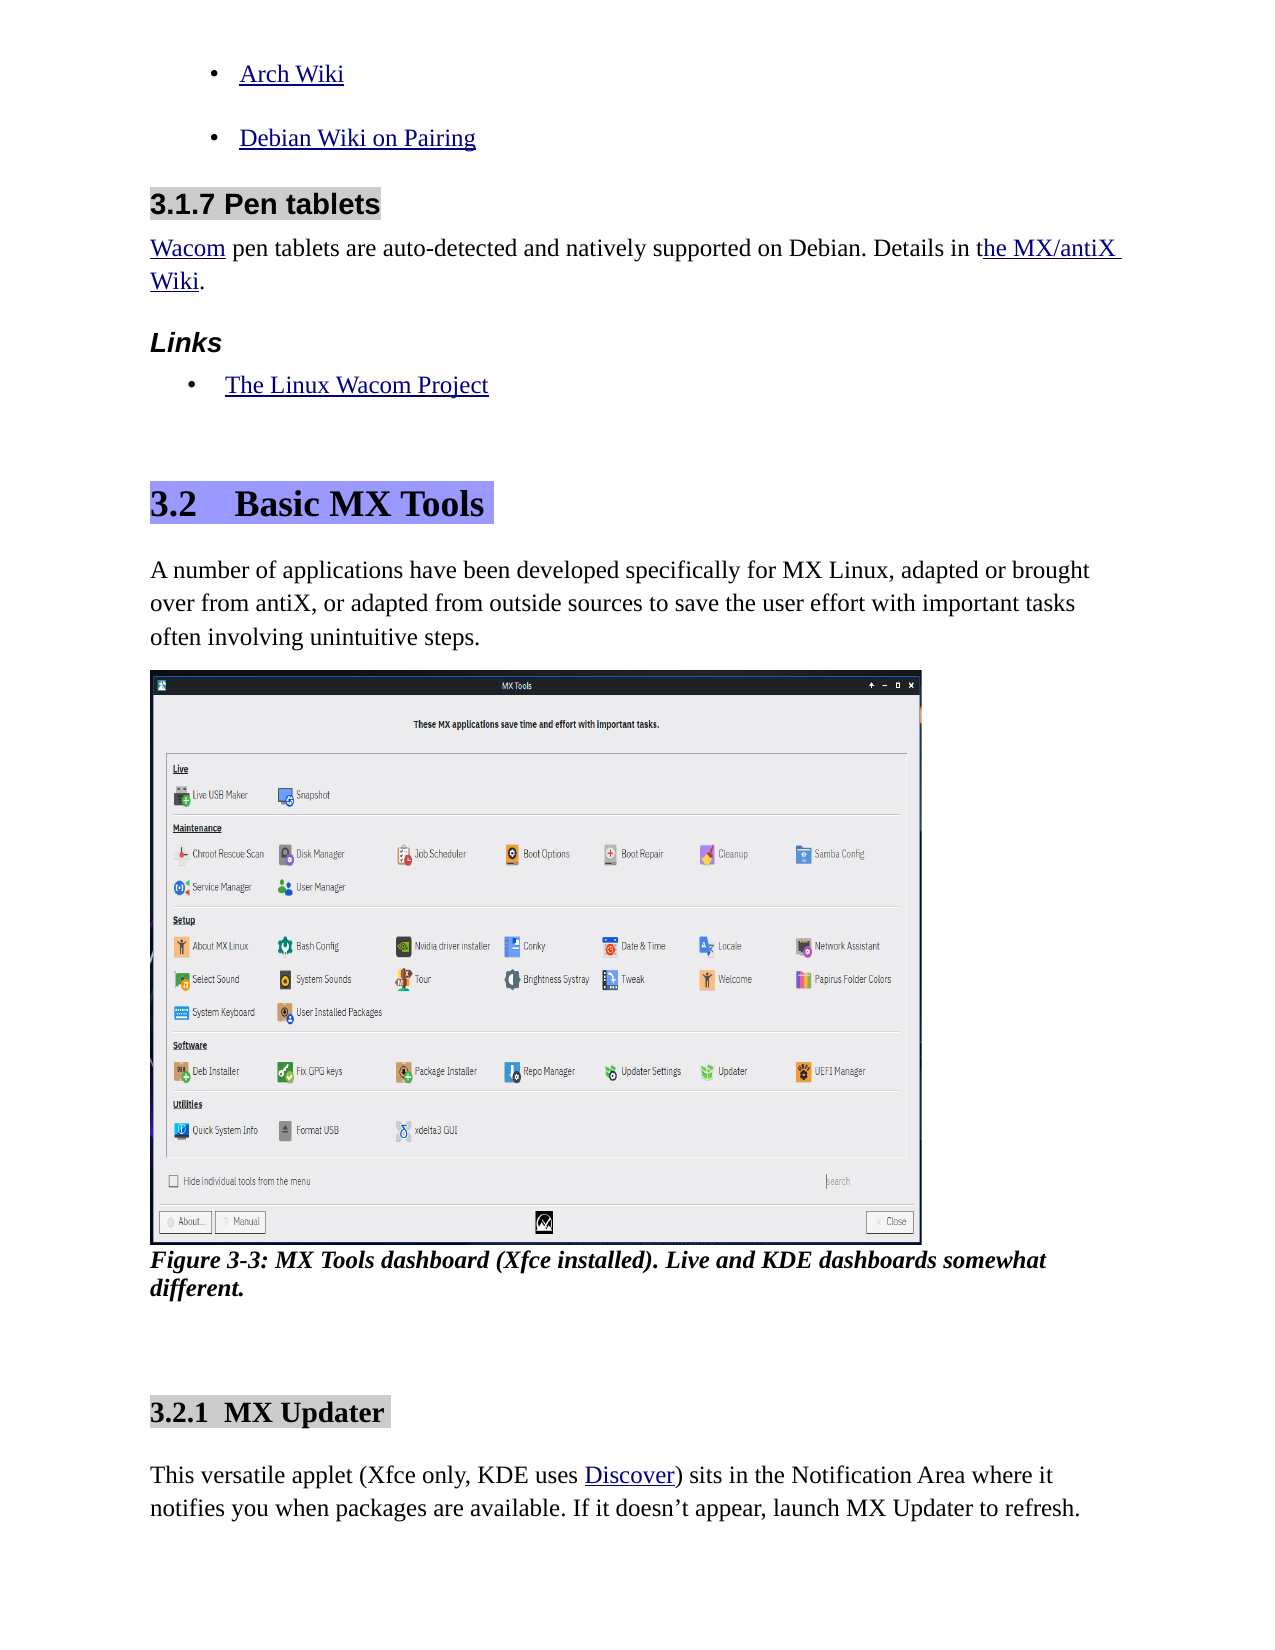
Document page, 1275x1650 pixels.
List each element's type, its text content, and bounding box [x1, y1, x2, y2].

subtitle Links [150, 326, 1125, 358]
text Wacom pen tablets are auto-detected and natively supported on Debian. Details in the MX/antiX Wiki. [150, 233, 1125, 294]
text This versatile applet (Xfce only, KDE uses Discover) sits in the Notification Area where it notifies you when packages are available. If it doesn’t appear, launch MX Updater to refresh. [150, 1460, 1125, 1521]
list Arch Wiki [210, 59, 1109, 88]
list The Linux Wacom Project [187, 370, 1125, 399]
subtitle 3.2.1 MX Updater [391, 1395, 1125, 1428]
subtitle 3.2 Basic MX Tools [494, 481, 1109, 524]
picture [150, 670, 922, 1245]
subtitle 3.1.7 Pen tablets [381, 187, 1125, 220]
text Figure 3-3: MX Tools dashboard (Xfce installed). Live and KDE dashboards somewhat different. [150, 683, 1125, 1302]
text A number of applications have been developed specifically for MX Linux, adapted or brought over from antiX, or adapted from outside sources to save the user effort with important tasks often involving unintuitive steps. [150, 556, 1109, 650]
list Debian Wiki on Pairing [210, 123, 1109, 152]
